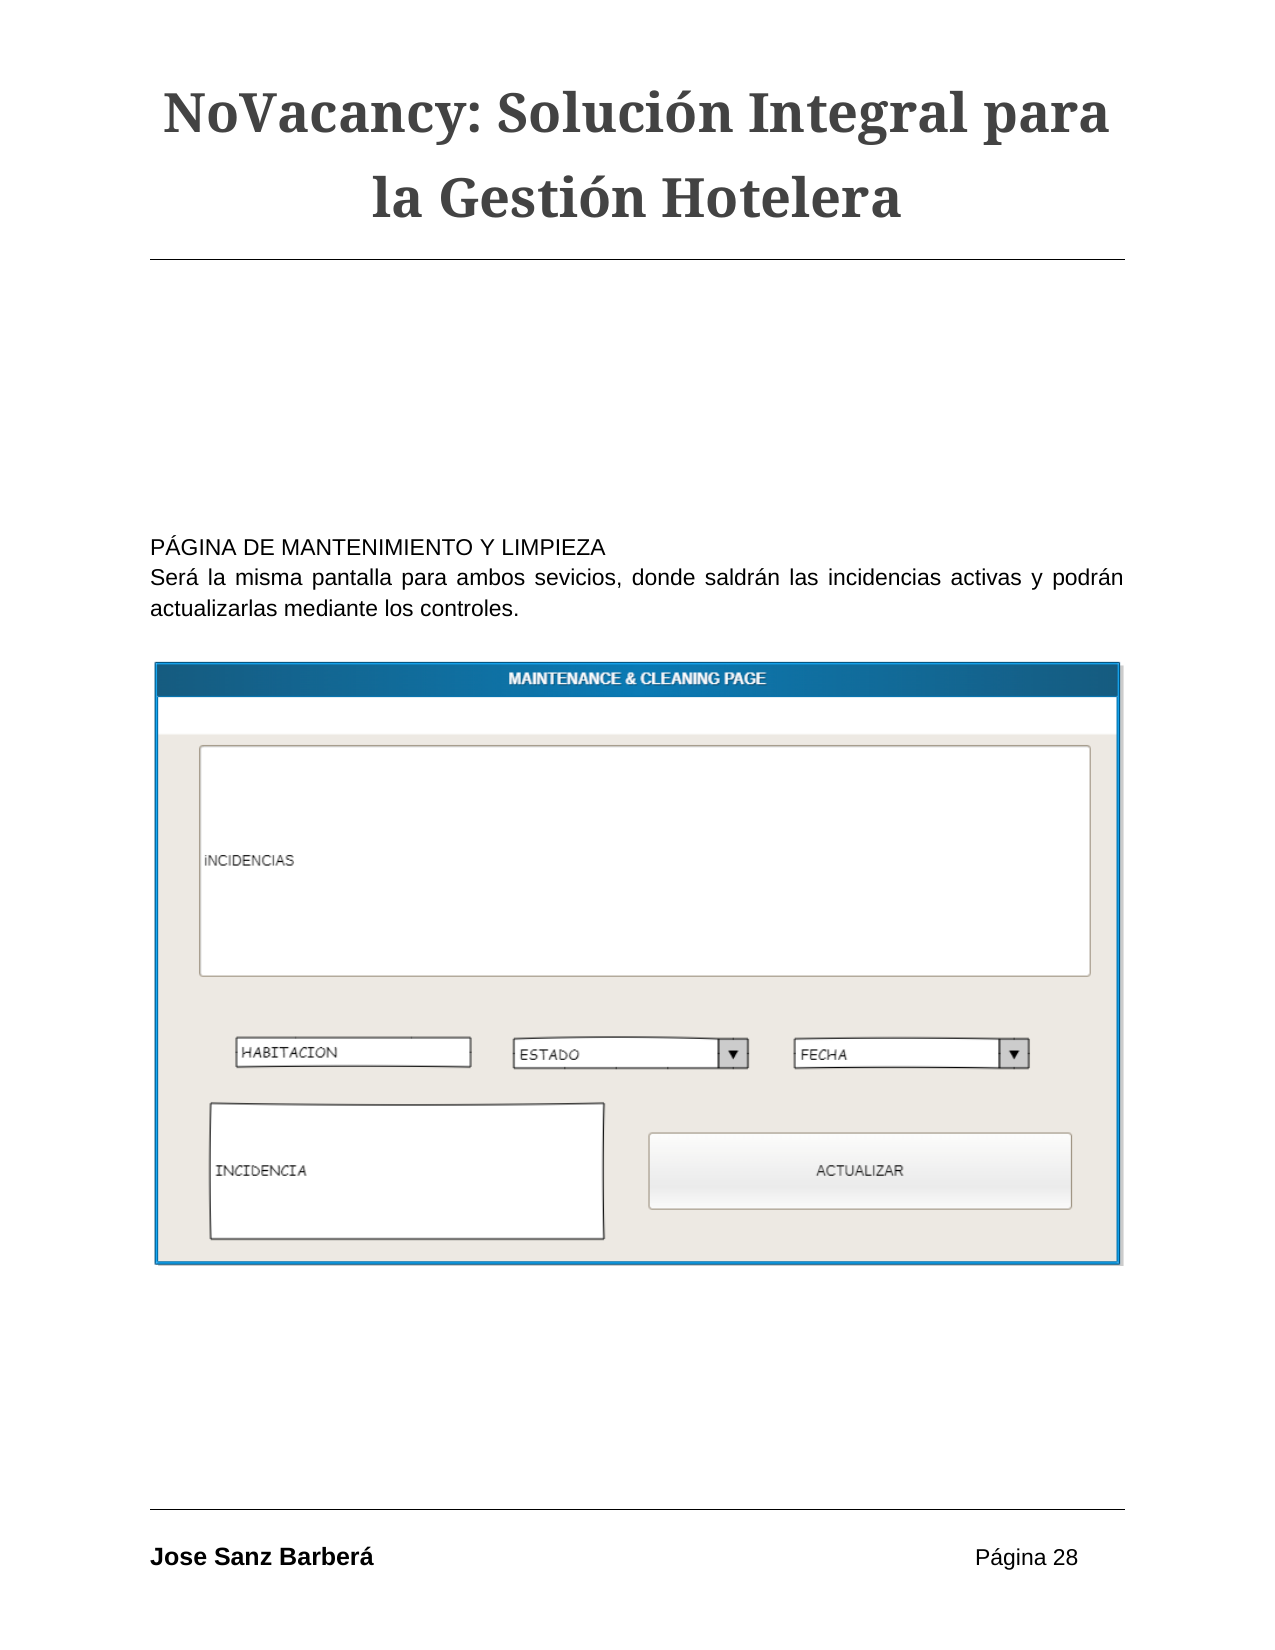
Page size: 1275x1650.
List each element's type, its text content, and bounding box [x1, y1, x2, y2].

text PÁGINA DE MANTENIMIENTO Y LIMPIEZA [150, 534, 1125, 561]
picture [150, 655, 1125, 1266]
text Será la misma pantalla para ambos sevicios, donde saldrán las incidencias activas y podrán actualizarlas mediante los controles. [150, 564, 1125, 621]
